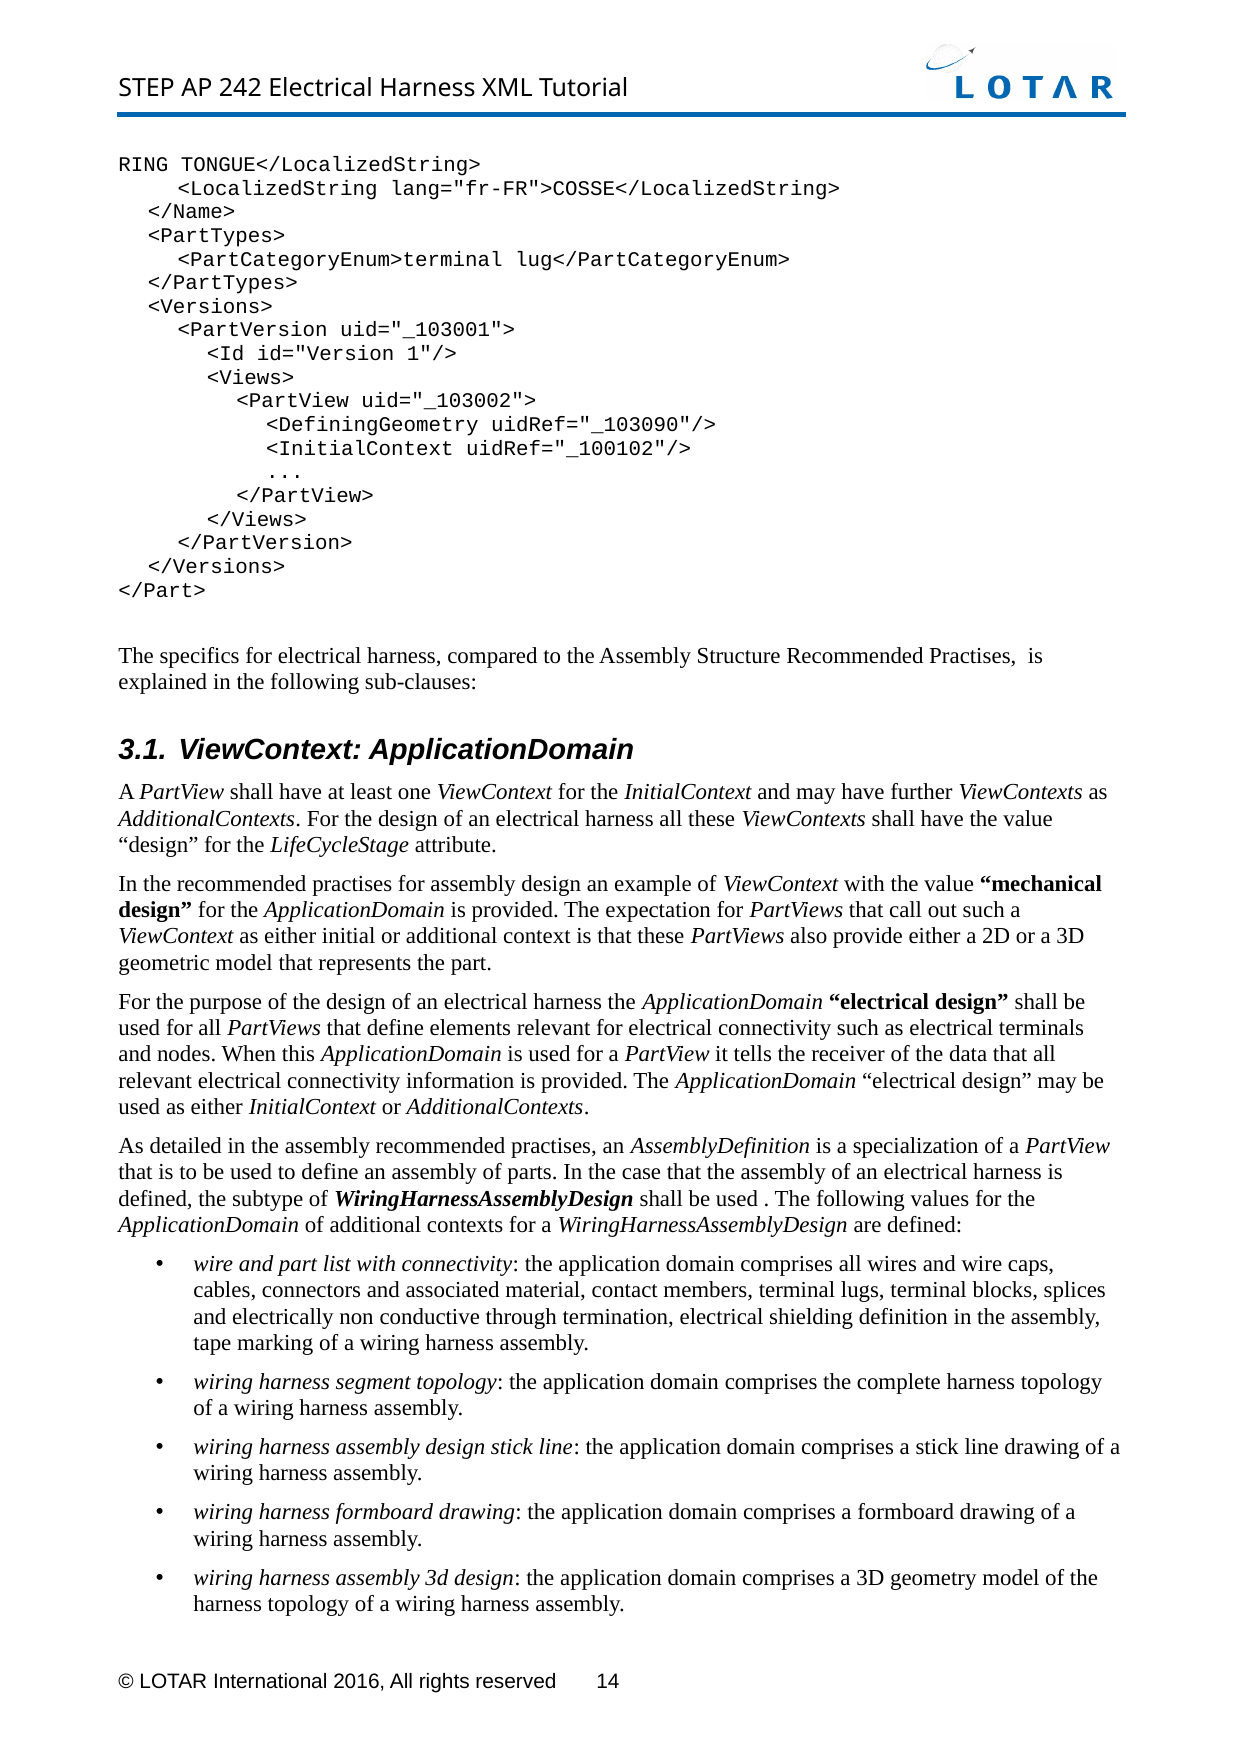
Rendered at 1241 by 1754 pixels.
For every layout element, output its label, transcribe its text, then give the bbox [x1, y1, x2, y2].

list wiring harness segment topology: the application domain comprises the complete harness topology of a wiring harness assembly. [156, 1368, 1122, 1421]
text <Versions> [118, 296, 1122, 319]
text ... [118, 461, 1122, 485]
text </PartTypes> [118, 272, 1122, 296]
text <PartTypes> [118, 225, 1122, 248]
text <Views> [118, 367, 1122, 390]
text The specifics for electrical harness, compared to the Assembly Structure Recommended Practises, is explained in the following sub-clauses: [118, 642, 1122, 695]
text </PartView> [118, 485, 1122, 509]
text In the recommended practises for assembly design an example of ViewContext with the value “mechanical design” for the ApplicationDomain is provided. The expectation for PartViews that call out such a ViewContext as either initial or additional context is that these PartViews also provide either a 2D or a 3D geometric model that represents the part. [118, 870, 1122, 975]
text For the purpose of the design of an electrical harness the ApplicationDomain “electrical design” shall be used for all PartViews that define elements relevant for electrical connectivity such as electrical terminals and nodes. When this ApplicationDomain is used for a PartView it tells the receiver of the data that all relevant electrical connectivity information is provided. The ApplicationDomain “electrical design” may be used as either InitialContext or AdditionalContexts. [118, 988, 1122, 1119]
text <LocalizedString lang="fr-FR">COSSE</LocalizedString> [118, 178, 1122, 201]
list wiring harness assembly design stick line: the application domain comprises a stick line drawing of a wiring harness assembly. [156, 1433, 1122, 1486]
text </Name> [118, 201, 1122, 225]
text <InitialContext uidRef="_100102"/> [118, 438, 1122, 461]
text As detailed in the assembly recommended practises, an AssemblyDefinition is a specialization of a PartView that is to be used to define an assembly of parts. In the case that the assembly of an electrical harness is defined, the subtype of WiringHarnessAssemblyDesign shall be used . The following values for the ApplicationDomain of additional contexts for a WiringHarnessAssemblyDesign are defined: [118, 1132, 1122, 1237]
text <PartVersion uid="_103001"> [118, 319, 1122, 343]
text <PartCategoryEnum>terminal lug</PartCategoryEnum> [118, 248, 1122, 272]
list wire and part list with connectivity: the application domain comprises all wires and wire caps, cables, connectors and associated material, contact members, terminal lugs, terminal blocks, splices and electrically non conductive through termination, electrical shielding definition in the assembly, tape marking of a wiring harness assembly. [156, 1250, 1122, 1355]
text </Versions> [118, 556, 1122, 579]
text RING TONGUE</LocalizedString> [118, 154, 1122, 178]
text </PartVersion> [118, 532, 1122, 556]
text </Part> [118, 579, 1122, 603]
subtitle ViewContext: ApplicationDomain [118, 732, 1122, 766]
text <DefiningGeometry uidRef="_103090"/> [118, 414, 1122, 438]
list wiring harness assembly 3d design: the application domain comprises a 3D geometry model of the harness topology of a wiring harness assembly. [156, 1563, 1122, 1616]
text </Views> [118, 509, 1122, 532]
text A PartView shall have at least one ViewContext for the InitialContext and may have further ViewContexts as AdditionalContexts. For the design of an electrical harness all these ViewContexts shall have the value “design” for the LifeCycleStage attribute. [118, 778, 1122, 857]
list wiring harness formboard drawing: the application domain comprises a formboard drawing of a wiring harness assembly. [156, 1498, 1122, 1551]
text <Id id="Version 1"/> [118, 343, 1122, 367]
text <PartView uid="_103002"> [118, 390, 1122, 414]
